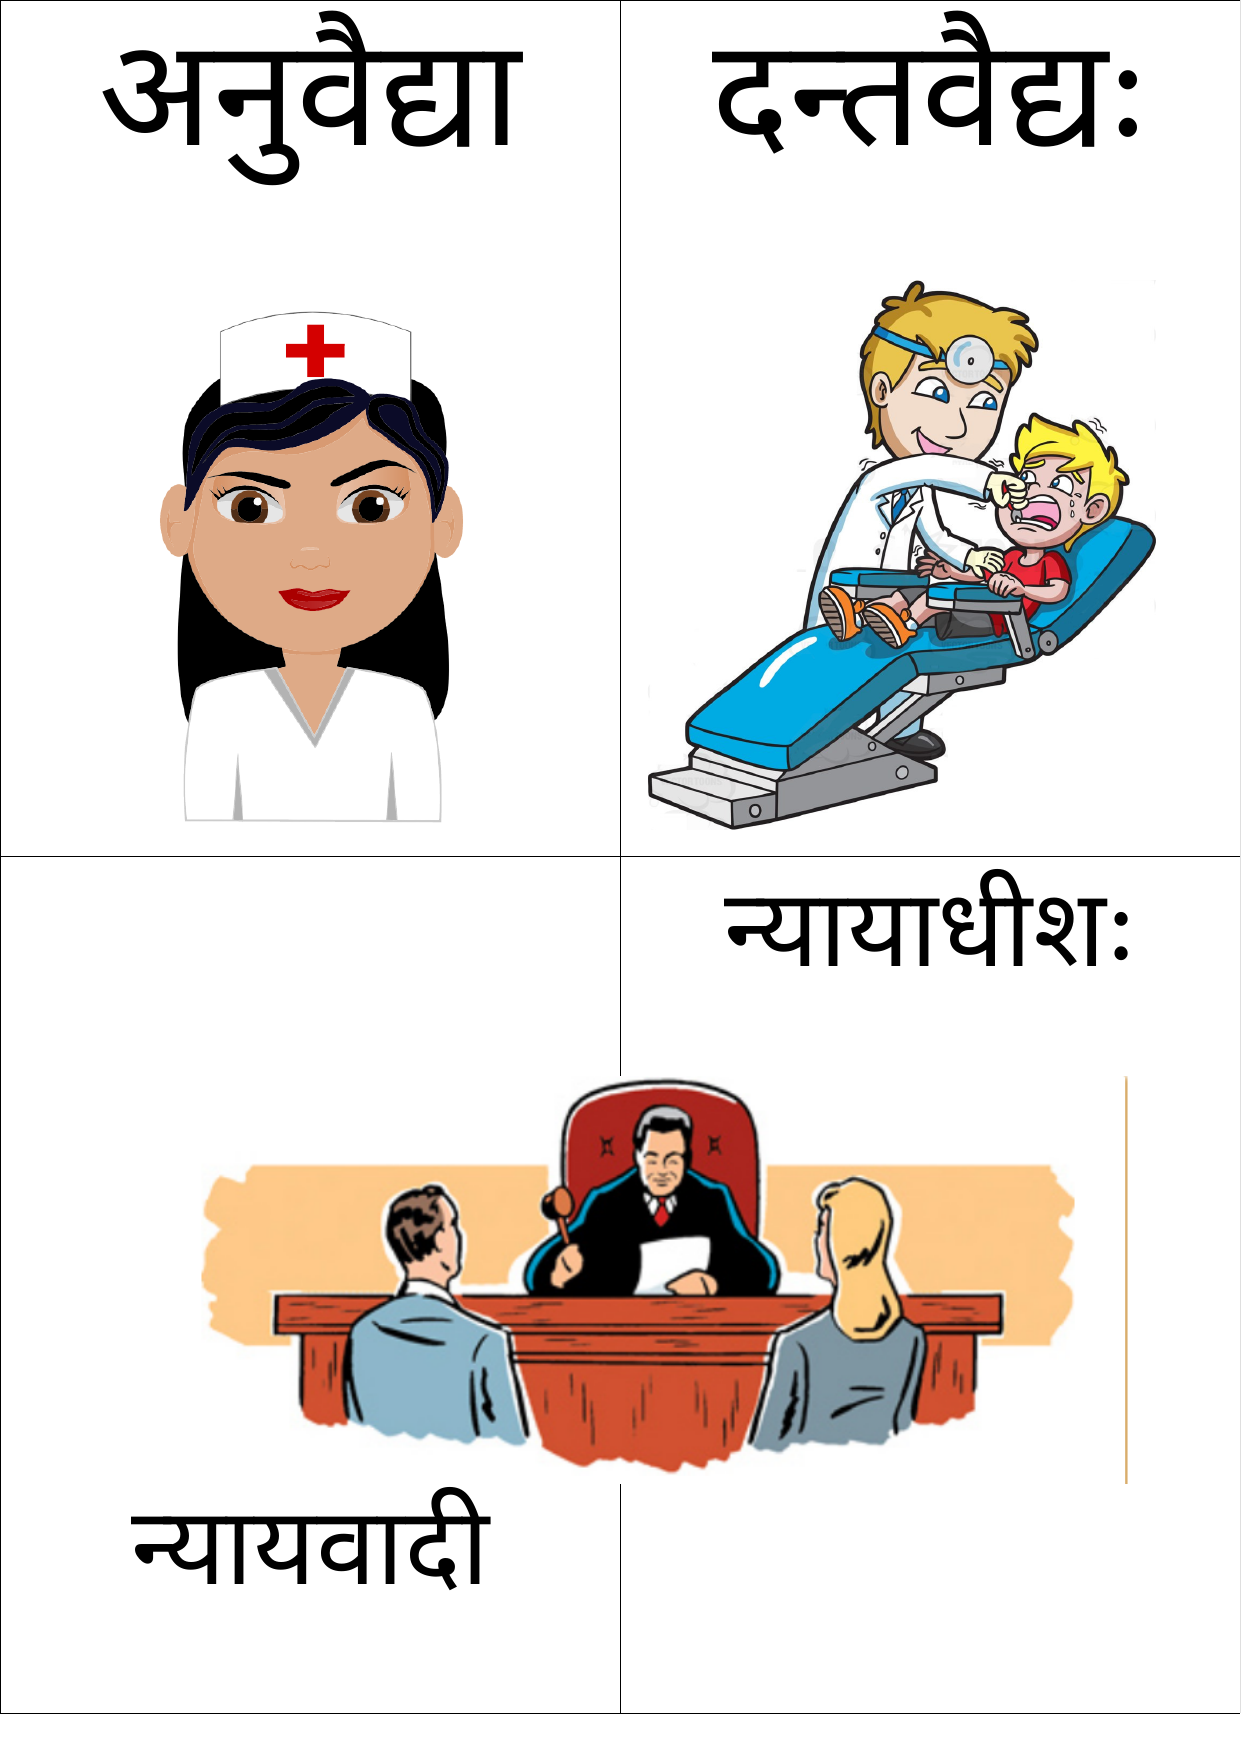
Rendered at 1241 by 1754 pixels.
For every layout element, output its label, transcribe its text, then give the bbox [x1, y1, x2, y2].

table_cell न्यायवादी [1, 857, 620, 1712]
table_cell अनुवैद्या [1, 1, 620, 856]
table_cell न्यायाधीशः [621, 857, 1240, 1712]
table_cell दन्तवैद्यः [621, 1, 1240, 856]
picture [87, 304, 528, 823]
picture [647, 280, 1156, 830]
picture [163, 1076, 1128, 1484]
